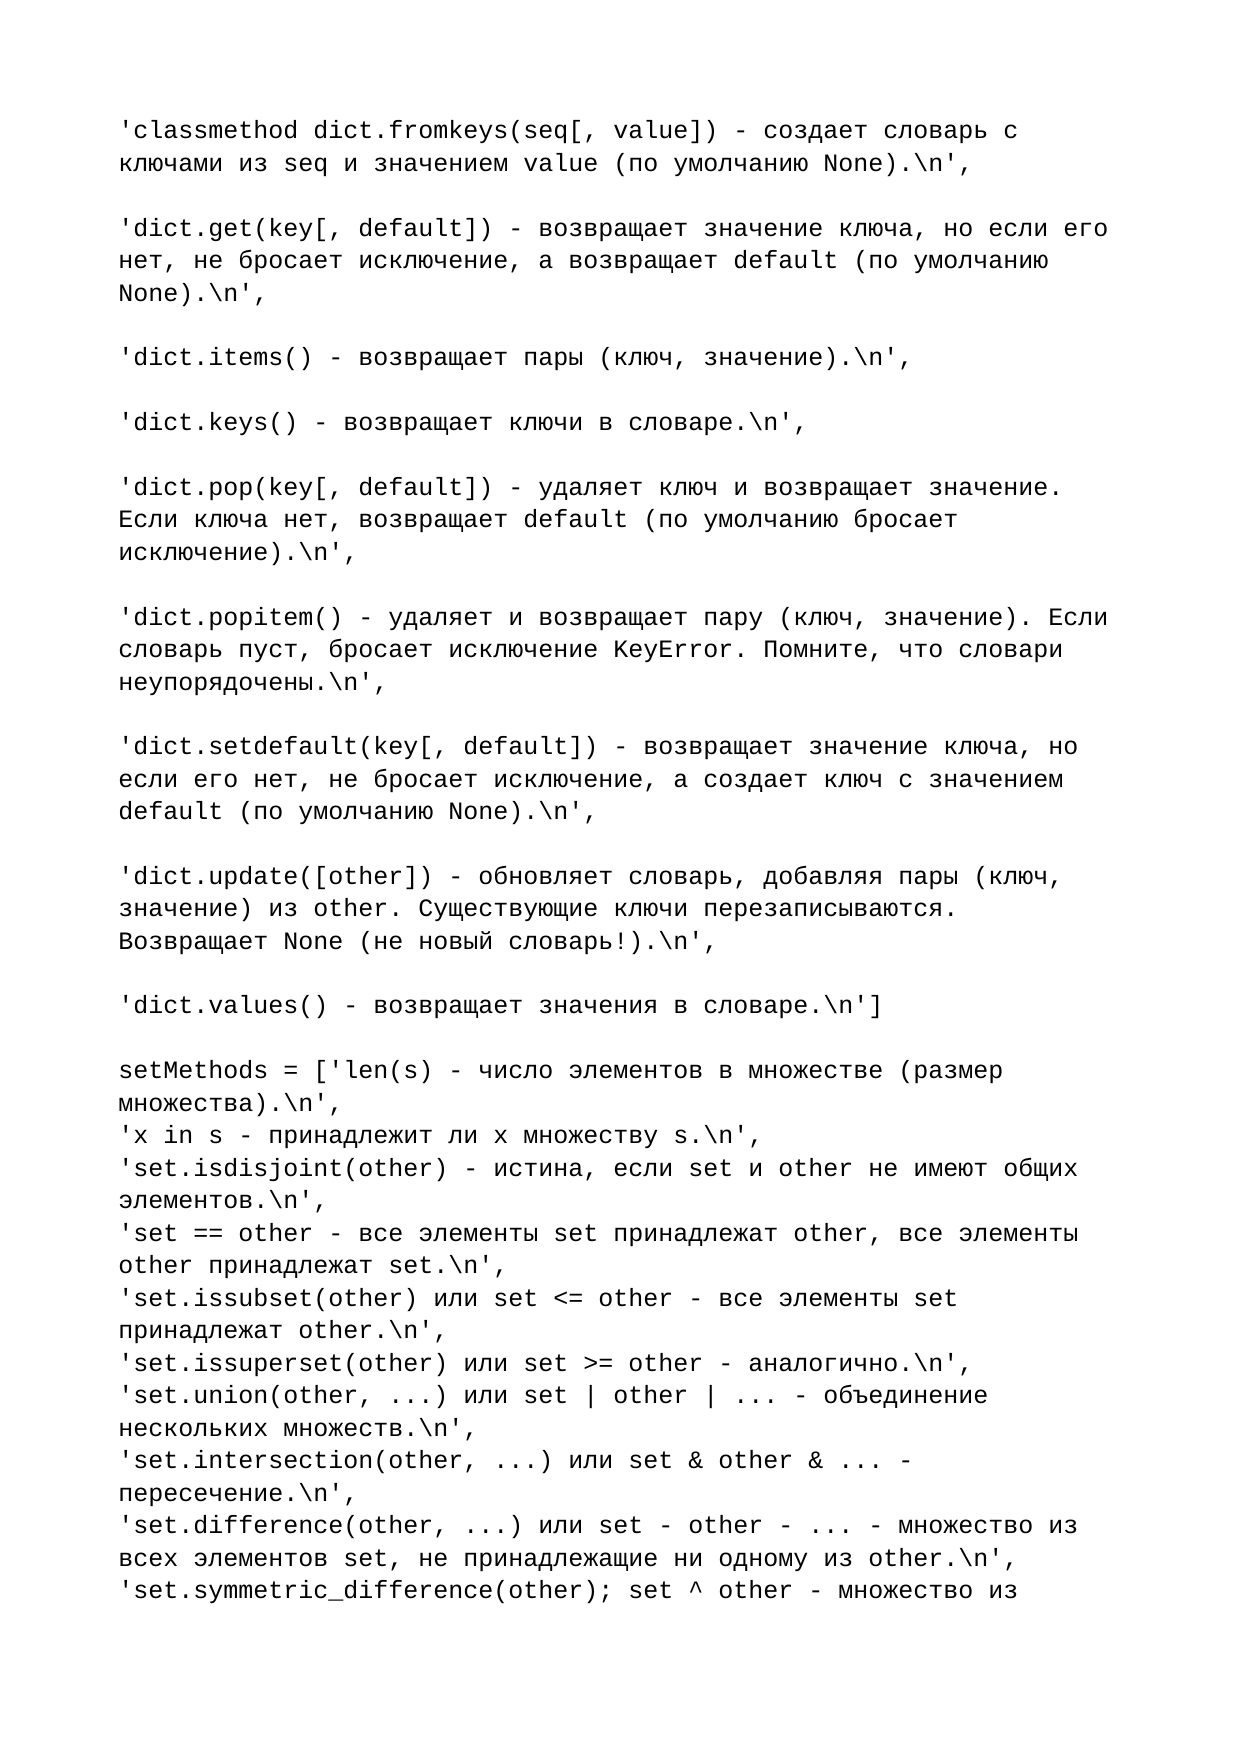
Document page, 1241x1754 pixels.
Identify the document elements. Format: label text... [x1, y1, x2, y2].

text 'dict.pop(key[, default]) - удаляет ключ и возвращает значение. Если ключа нет, возвращает default (по умолчанию бросает исключение).\n', [118, 474, 1122, 568]
text 'dict.popitem() - удаляет и возвращает пару (ключ, значение). Если словарь пуст, бросает исключение KeyError. Помните, что словари неупорядочены.\n', [118, 604, 1122, 697]
text 'set.difference(other, ...) или set - other - ... - множество из всех элементов set, не принадлежащие ни одному из other.\n', [118, 1513, 1122, 1574]
text 'classmethod dict.fromkeys(seq[, value]) - создает словарь с ключами из seq и значением value (по умолчанию None).\n', [118, 118, 1122, 179]
text 'dict.get(key[, default]) - возвращает значение ключа, но если его нет, не бросает исключение, а возвращает default (по умолчанию None).\n', [118, 215, 1122, 309]
text 'dict.keys() - возвращает ключи в словаре.\n', [118, 410, 1122, 438]
text 'set.symmetric_difference(other); set ^ other - множество из [118, 1578, 1122, 1606]
text 'dict.items() - возвращает пары (ключ, значение).\n', [118, 345, 1122, 373]
text 'set.union(other, ...) или set | other | ... - объединение нескольких множеств.\n', [118, 1383, 1122, 1444]
text 'dict.setdefault(key[, default]) - возвращает значение ключа, но если его нет, не бросает исключение, а создает ключ с значением default (по умолчанию None).\n', [118, 734, 1122, 827]
text 'set.isdisjoint(other) - истина, если set и other не имеют общих элементов.\n', [118, 1155, 1122, 1216]
text 'set.issubset(other) или set <= other - все элементы set принадлежат other.\n', [118, 1285, 1122, 1346]
text 'x in s - принадлежит ли x множеству s.\n', [118, 1123, 1122, 1151]
text 'set.issuperset(other) или set >= other - аналогично.\n', [118, 1350, 1122, 1379]
text 'set.intersection(other, ...) или set & other & ... - пересечение.\n', [118, 1448, 1122, 1509]
text 'dict.values() - возвращает значения в словаре.\n'] [118, 993, 1122, 1021]
text setMethods = ['len(s) - число элементов в множестве (размер множества).\n', [118, 1058, 1122, 1119]
text 'dict.update([other]) - обновляет словарь, добавляя пары (ключ, значение) из other. Существующие ключи перезаписываются. Возвращает None (не новый словарь!).\n', [118, 863, 1122, 957]
text 'set == other - все элементы set принадлежат other, все элементы other принадлежат set.\n', [118, 1220, 1122, 1281]
